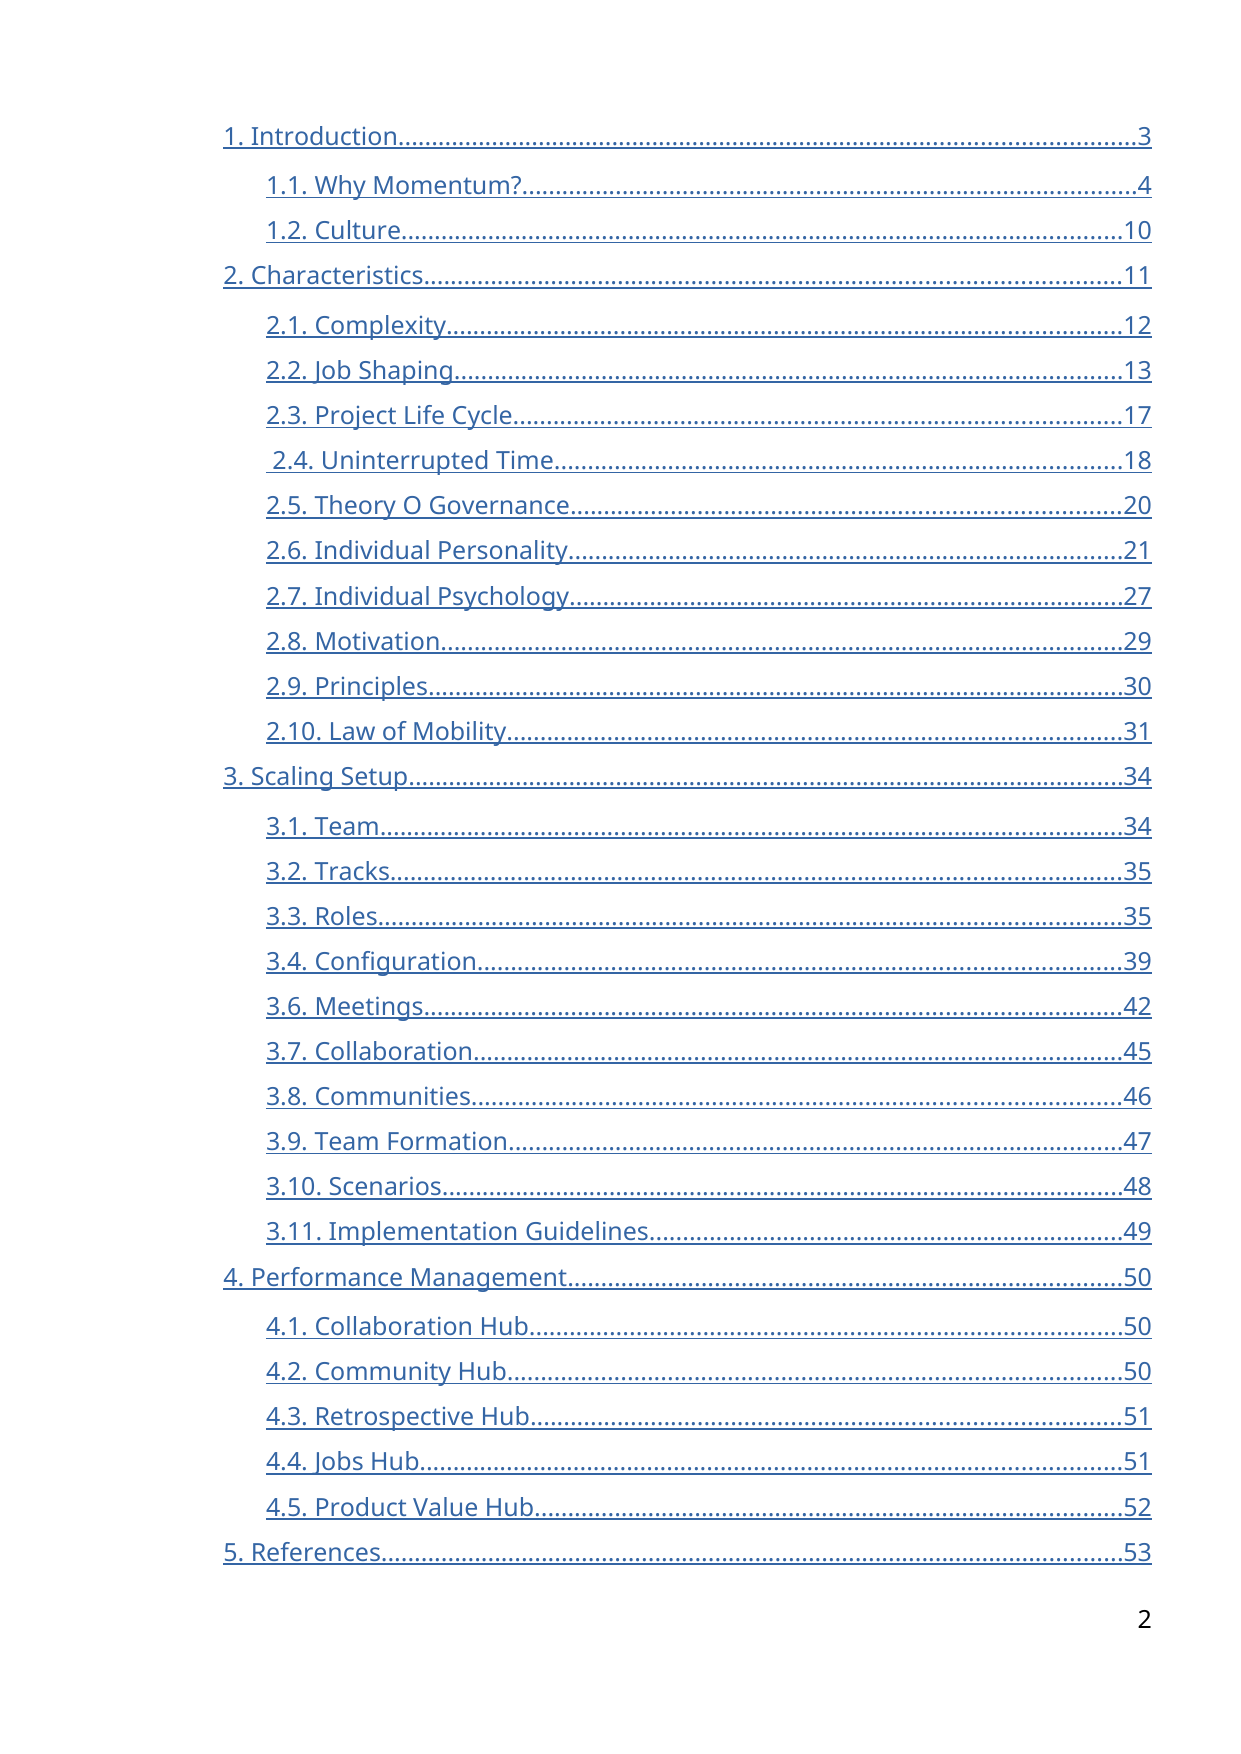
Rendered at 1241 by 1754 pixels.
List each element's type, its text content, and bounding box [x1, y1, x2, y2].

text 3.6. Meetings 42 [266, 988, 1152, 1017]
text 3.10. Scenarios 48 [266, 1169, 1152, 1198]
text [223, 789, 1152, 793]
text 3.11. Implementation Guidelines 49 [266, 1214, 1152, 1243]
text 3.9. Team Formation 47 [266, 1124, 1152, 1153]
text [266, 383, 1152, 387]
text 2.7. Individual Psychology 27 [266, 578, 1152, 607]
text [266, 1109, 1152, 1113]
text 2.10. Law of Mobility 31 [266, 713, 1152, 742]
text [266, 428, 1152, 432]
text 4. Performance Management 50 [223, 1259, 1152, 1288]
text [266, 198, 1152, 202]
text 3.1. Team 34 [266, 808, 1152, 837]
text 1. Introduction 3 [223, 118, 1152, 147]
text 3.8. Communities 46 [266, 1079, 1152, 1108]
text 2. Characteristics 11 [223, 258, 1152, 287]
text 4.1. Collaboration Hub 50 [266, 1309, 1152, 1338]
text 5. References 53 [223, 1534, 1152, 1563]
text [266, 1384, 1152, 1388]
text 1.2. Culture 10 [266, 213, 1152, 242]
text 2.5. Theory O Governance 20 [266, 488, 1152, 517]
text [266, 338, 1152, 342]
text 4.5. Product Value Hub 52 [266, 1489, 1152, 1518]
text [266, 243, 1152, 247]
text 3.7. Collaboration 45 [266, 1034, 1152, 1062]
text [266, 473, 1152, 477]
text 2.2. Job Shaping 13 [266, 353, 1152, 381]
text 2.1. Complexity 12 [266, 307, 1152, 336]
text 2.6. Individual Personality 21 [266, 533, 1152, 562]
text 1.1. Why Momentum? 4 [266, 168, 1152, 197]
text [266, 1064, 1152, 1068]
text 4.3. Retrospective Hub 51 [266, 1399, 1152, 1428]
text 4.2. Community Hub 50 [266, 1354, 1152, 1383]
text 4.4. Jobs Hub 51 [266, 1444, 1152, 1473]
text 2.9. Principles 30 [266, 668, 1152, 697]
text 3.3. Roles 35 [266, 898, 1152, 927]
text [266, 1154, 1152, 1158]
text 3.2. Tracks 35 [266, 853, 1152, 882]
text [266, 1339, 1152, 1343]
text 3. Scaling Setup 34 [223, 758, 1152, 787]
text 2.8. Motivation 29 [266, 623, 1152, 652]
text 2.4. Uninterrupted Time 18 [266, 443, 1152, 472]
text 3.4. Configuration 39 [266, 943, 1152, 972]
text 2.3. Project Life Cycle 17 [266, 398, 1152, 427]
text [266, 1019, 1152, 1023]
